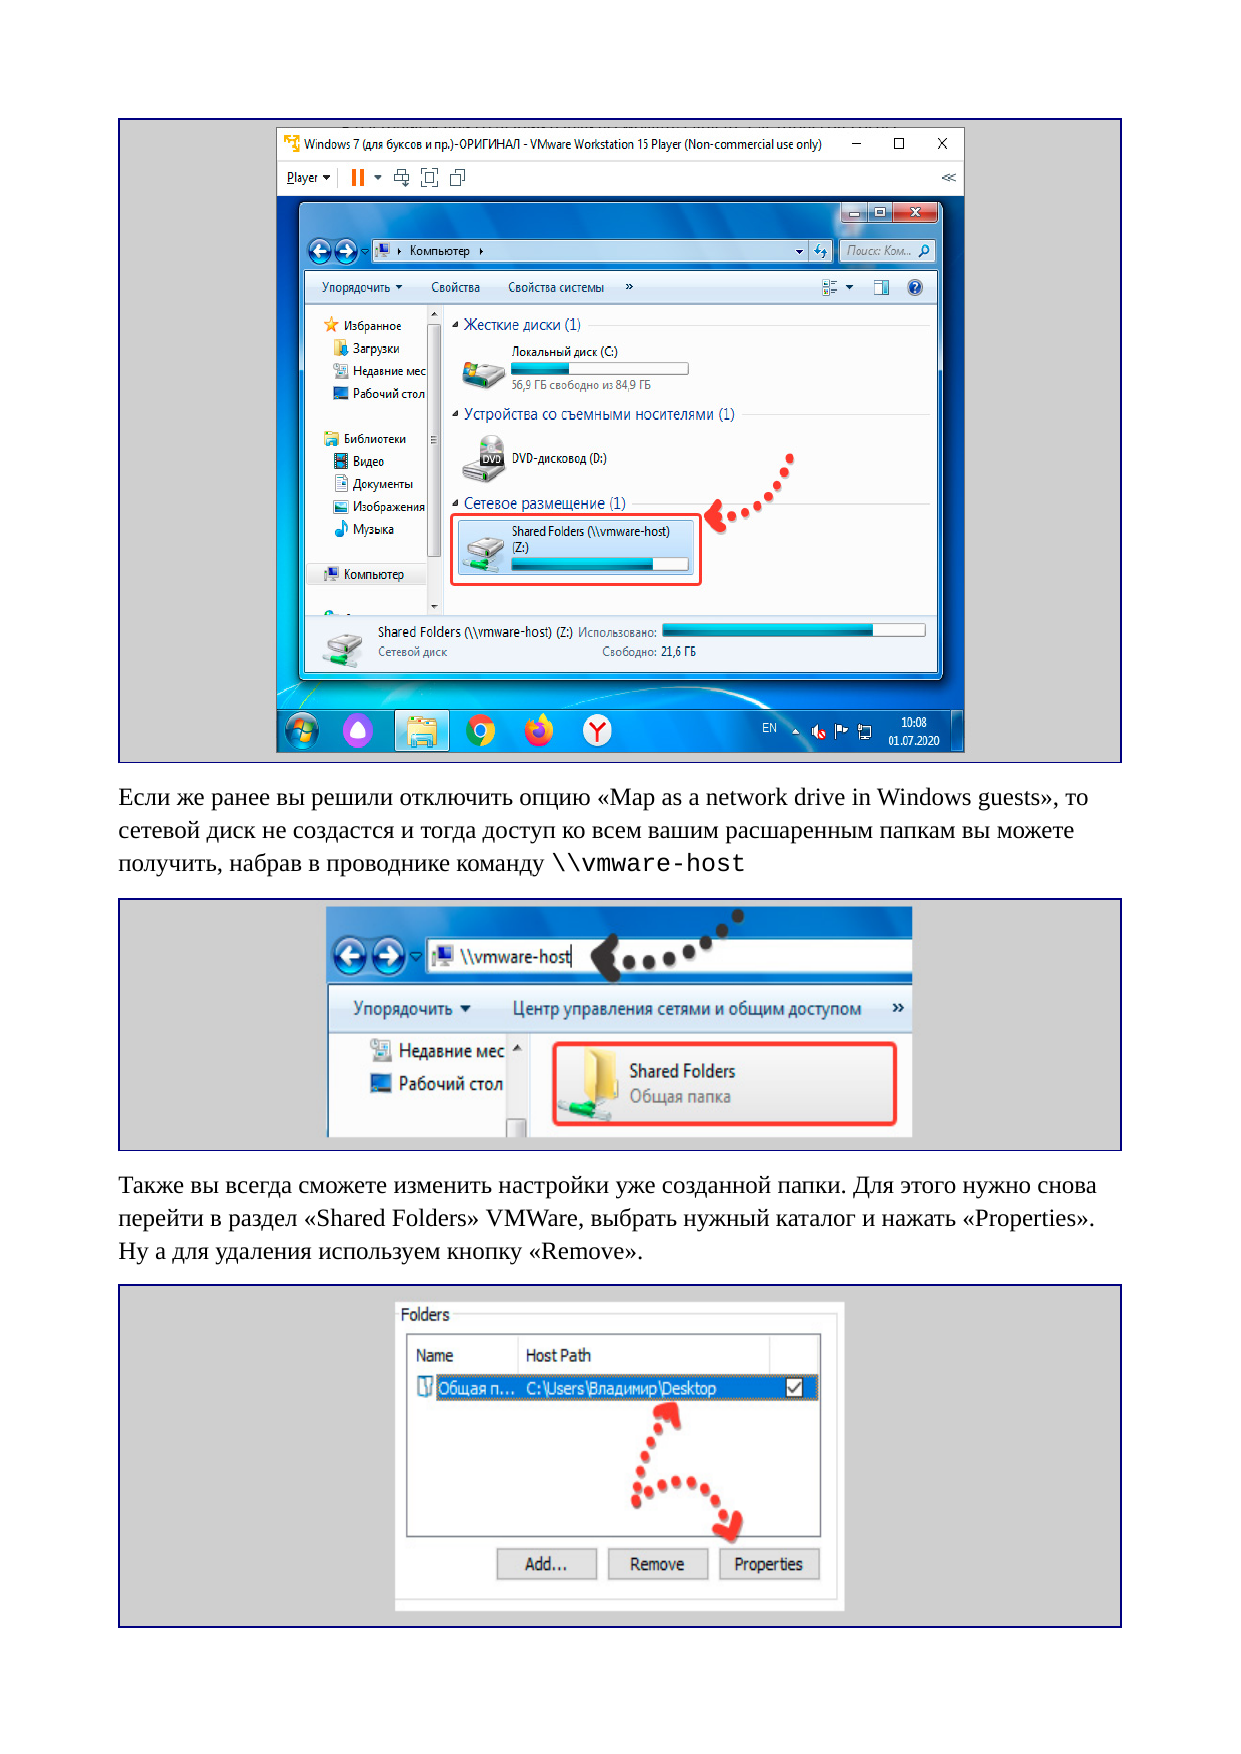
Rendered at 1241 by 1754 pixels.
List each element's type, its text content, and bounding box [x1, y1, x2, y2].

text Если же ранее вы решили отключить опцию «Map as a network drive in Windows guests», то сетевой диск не создастся и тогда доступ ко всем вашим расшаренным папкам вы можете получить, набрав в проводнике команду \\vmware-host [118, 782, 1122, 879]
text Также вы всегда сможете изменить настройки уже созданной папки. Для этого нужно снова перейти в раздел «Shared Folders» VMWare, выбрать нужный каталог и нажать «Properties». Ну а для удаления используем кнопку «Remove». [118, 1170, 1122, 1265]
picture [120, 1286, 1120, 1626]
picture [120, 900, 1120, 1150]
picture [120, 120, 1120, 762]
